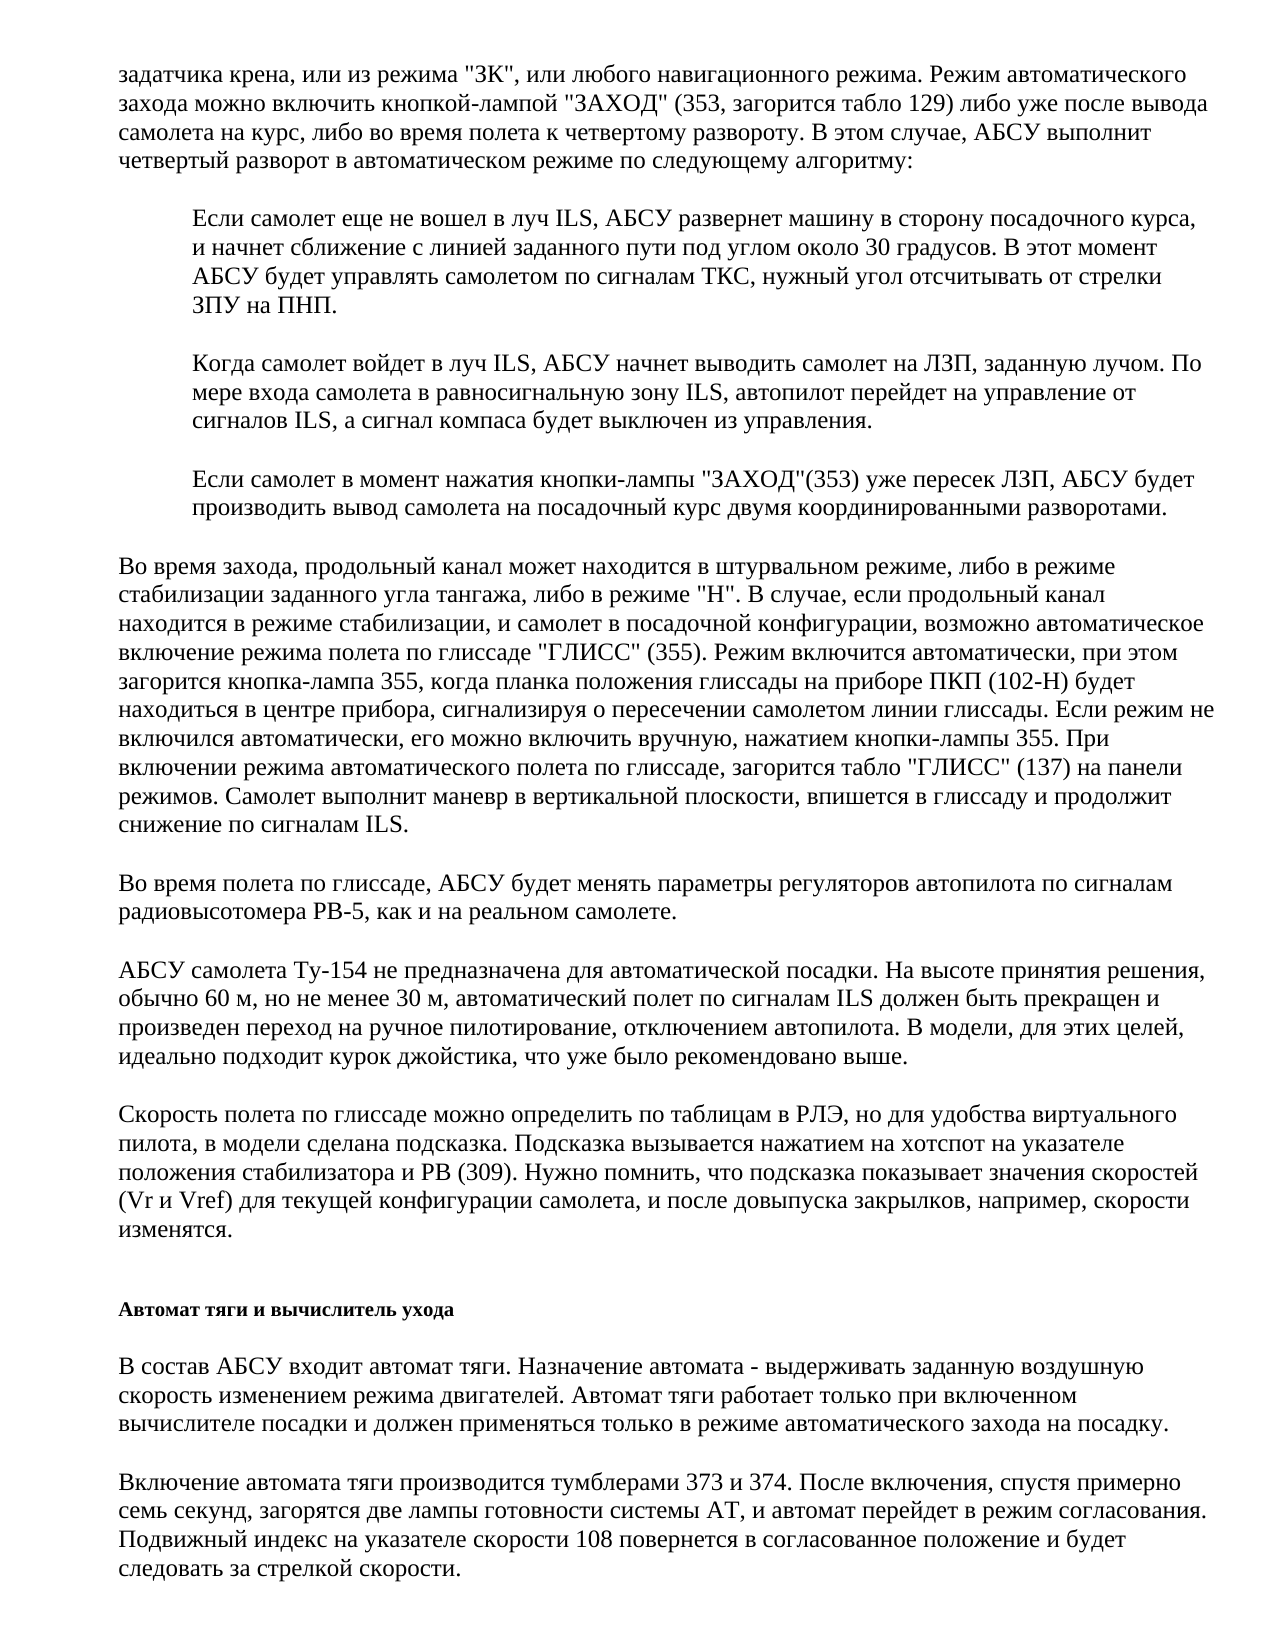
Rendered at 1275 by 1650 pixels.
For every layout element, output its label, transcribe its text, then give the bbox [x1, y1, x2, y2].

list Если самолет в момент нажатия кнопки-лампы "ЗАХОД"(353) уже пересек ЛЗП, АБСУ будет производить вывод самолета на посадочный курс двумя координированными разворотами. [162, 464, 1216, 521]
list Когда самолет войдет в луч ILS, АБСУ начнет выводить самолет на ЛЗП, заданную лучом. По мере входа самолета в равносигнальную зону ILS, автопилот перейдет на управление от сигналов ILS, а сигнал компаса будет выключен из управления. [162, 348, 1216, 434]
text Во время захода, продольный канал может находится в штурвальном режиме, либо в режиме стабилизации заданного угла тангажа, либо в режиме "H". В случае, если продольный канал находится в режиме стабилизации, и самолет в посадочной конфигурации, возможно автоматическое включение режима полета по глиссаде "ГЛИСС" (355). Режим включится автоматически, при этом загорится кнопка-лампа 355, когда планка положения глиссады на приборе ПКП (102-H) будет находиться в центре прибора, сигнализируя о пересечении самолетом линии глиссады. Если режим не включился автоматически, его можно включить вручную, нажатием кнопки-лампы 355. При включении режима автоматического полета по глиссаде, загорится табло "ГЛИСС" (137) на панели режимов. Самолет выполнит маневр в вертикальной плоскости, впишется в глиссаду и продолжит снижение по сигналам ILS. [118, 551, 1216, 838]
text задатчика крена, или из режима "ЗК", или любого навигационного режима. Режим автоматического захода можно включить кнопкой-лампой "ЗАХОД" (353, загорится табло 129) либо уже после вывода самолета на курс, либо во время полета к четвертому развороту. В этом случае, АБСУ выполнит четвертый разворот в автоматическом режиме по следующему алгоритму: [118, 59, 1216, 174]
text Скорость полета по глиссаде можно определить по таблицам в РЛЭ, но для удобства виртуального пилота, в модели сделана подсказка. Подсказка вызывается нажатием на хотспот на указателе положения стабилизатора и РВ (309). Нужно помнить, что подсказка показывает значения скоростей (Vr и Vref) для текущей конфигурации самолета, и после довыпуска закрылков, например, скорости изменятся. [118, 1099, 1216, 1243]
text В состав АБСУ входит автомат тяги. Назначение автомата - выдерживать заданную воздушную скорость изменением режима двигателей. Автомат тяги работает только при включенном вычислителе посадки и должен применяться только в режиме автоматического захода на посадку. [118, 1351, 1216, 1437]
text АБСУ самолета Ту-154 не предназначена для автоматической посадки. На высоте принятия решения, обычно 60 м, но не менее 30 м, автоматический полет по сигналам ILS должен быть прекращен и произведен переход на ручное пилотирование, отключением автопилота. В модели, для этих целей, идеально подходит курок джойстика, что уже было рекомендовано выше. [118, 955, 1216, 1070]
list Если самолет еще не вошел в луч ILS, АБСУ развернет машину в сторону посадочного курса, и начнет сближение с линией заданного пути под углом около 30 градусов. В этот момент АБСУ будет управлять самолетом по сигналам ТКС, нужный угол отсчитывать от стрелки ЗПУ на ПНП. [162, 203, 1216, 318]
text Включение автомата тяги производится тумблерами 373 и 374. После включения, спустя примерно семь секунд, загорятся две лампы готовности системы АТ, и автомат перейдет в режим согласования. Подвижный индекс на указателе скорости 108 повернется в согласованное положение и будет следовать за стрелкой скорости. [118, 1467, 1216, 1582]
subtitle Автомат тяги и вычислитель ухода [118, 1297, 1216, 1321]
text Во время полета по глиссаде, АБСУ будет менять параметры регуляторов автопилота по сигналам радиовысотомера РВ-5, как и на реальном самолете. [118, 868, 1216, 925]
